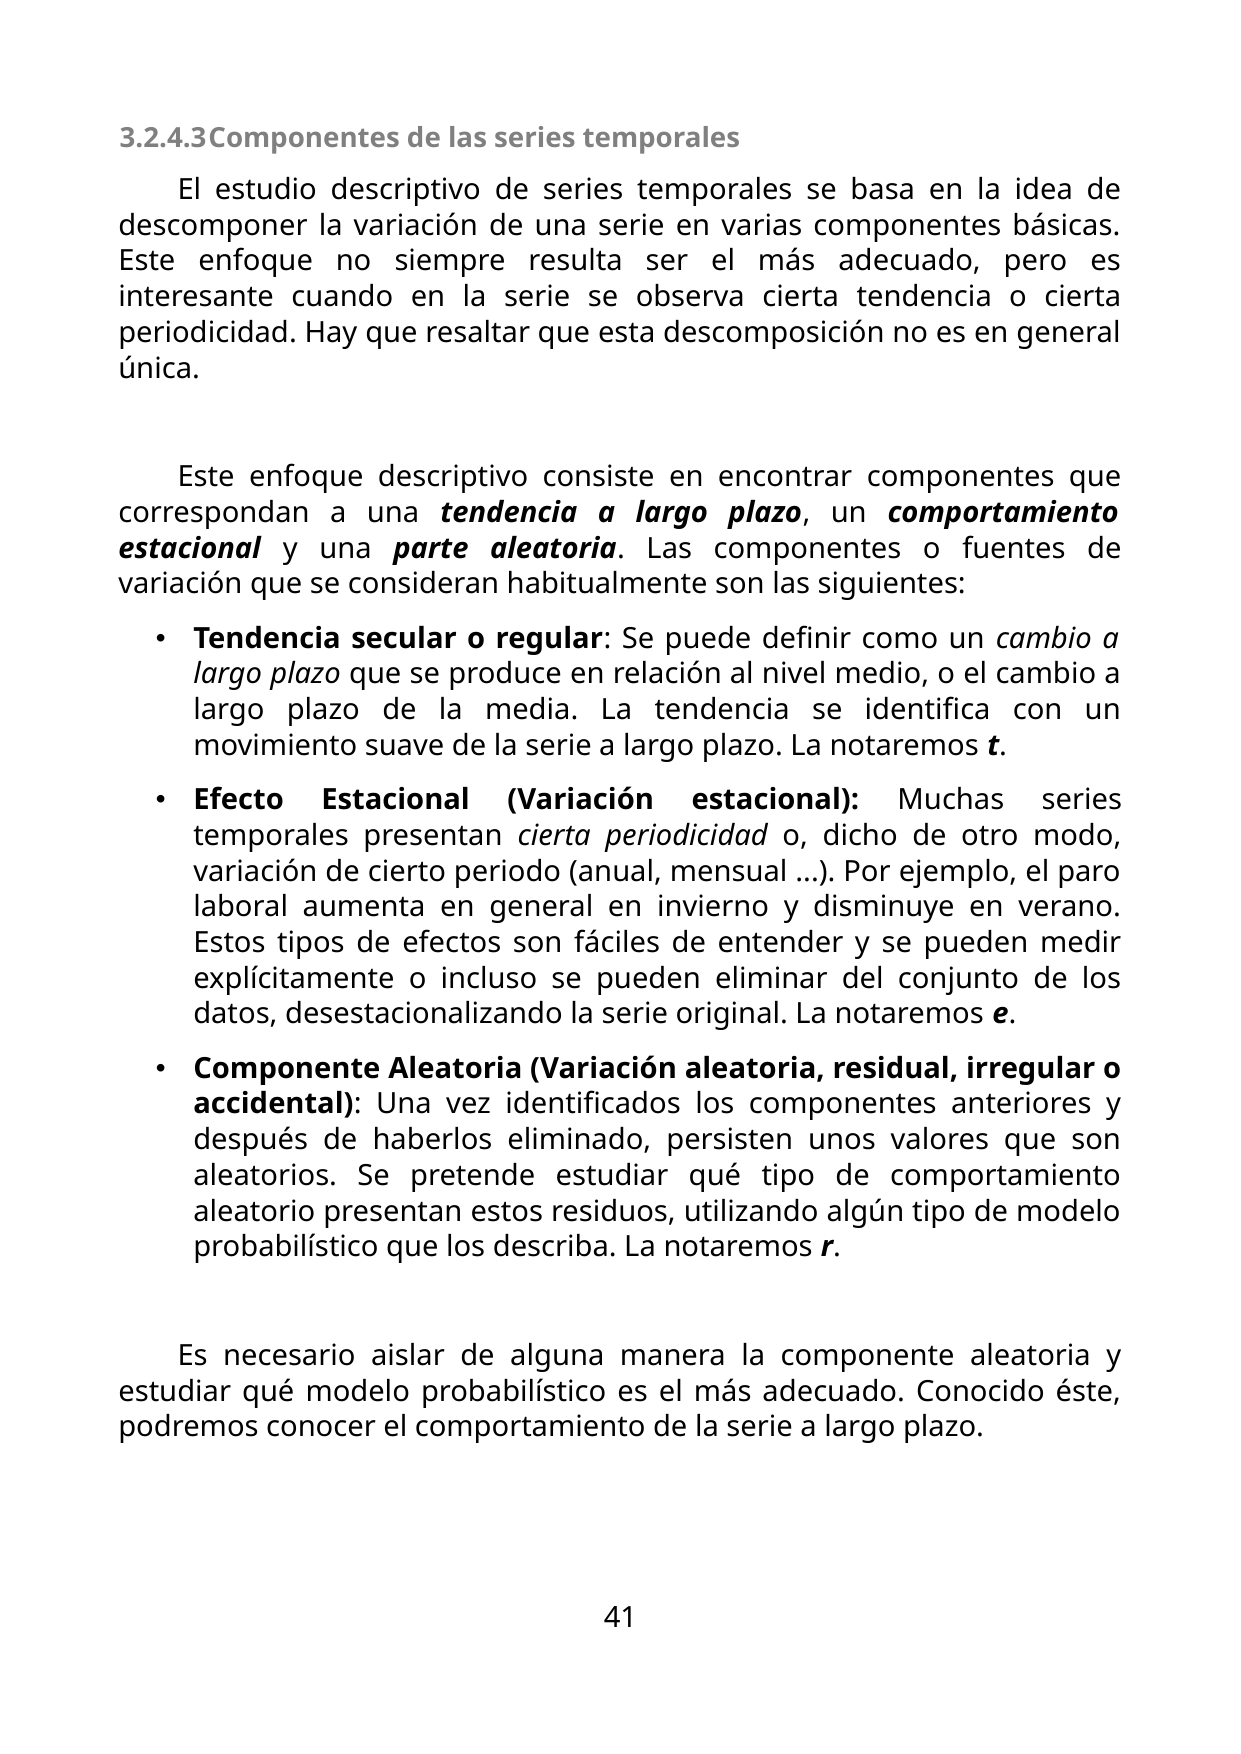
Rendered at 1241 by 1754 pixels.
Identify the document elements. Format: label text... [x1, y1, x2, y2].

text El estudio descriptivo de series temporales se basa en la idea de descomponer la variación de una serie en varias componentes básicas. Este enfoque no siempre resulta ser el más adecuado, pero es interesante cuando en la serie se observa cierta tendencia o cierta periodicidad. Hay que resaltar que esta descomposición no es en general única. [118, 168, 1122, 387]
list Efecto Estacional (Variación estacional): Muchas series temporales presentan cierta periodicidad o, dicho de otro modo, variación de cierto periodo (anual, mensual ...). Por ejemplo, el paro laboral aumenta en general en invierno y disminuye en verano. Estos tipos de efectos son fáciles de entender y se pueden medir explícitamente o incluso se pueden eliminar del conjunto de los datos, desestacionalizando la serie original. La notaremos e. [156, 778, 1122, 1032]
list Componente Aleatoria (Variación aleatoria, residual, irregular o accidental): Una vez identificados los componentes anteriores y después de haberlos eliminado, persisten unos valores que son aleatorios. Se pretende estudiar qué tipo de comportamiento aleatorio presentan estos residuos, utilizando algún tipo de modelo probabilístico que los describa. La notaremos r. [156, 1047, 1122, 1265]
list Tendencia secular o regular: Se puede definir como un cambio a largo plazo que se produce en relación al nivel medio, o el cambio a largo plazo de la media. La tendencia se identifica con un movimiento suave de la serie a largo plazo. La notaremos t. [156, 617, 1122, 764]
text Es necesario aislar de alguna manera la componente aleatoria y estudiar qué modelo probabilístico es el más adecuado. Conocido éste, podremos conocer el comportamiento de la serie a largo plazo. [118, 1334, 1122, 1445]
text Este enfoque descriptivo consiste en encontrar componentes que correspondan a una tendencia a largo plazo, un comportamiento estacional y una parte aleatoria. Las componentes o fuentes de variación que se consideran habitualmente son las siguientes: [118, 455, 1122, 602]
subtitle Componentes de las series temporales [119, 118, 1122, 156]
